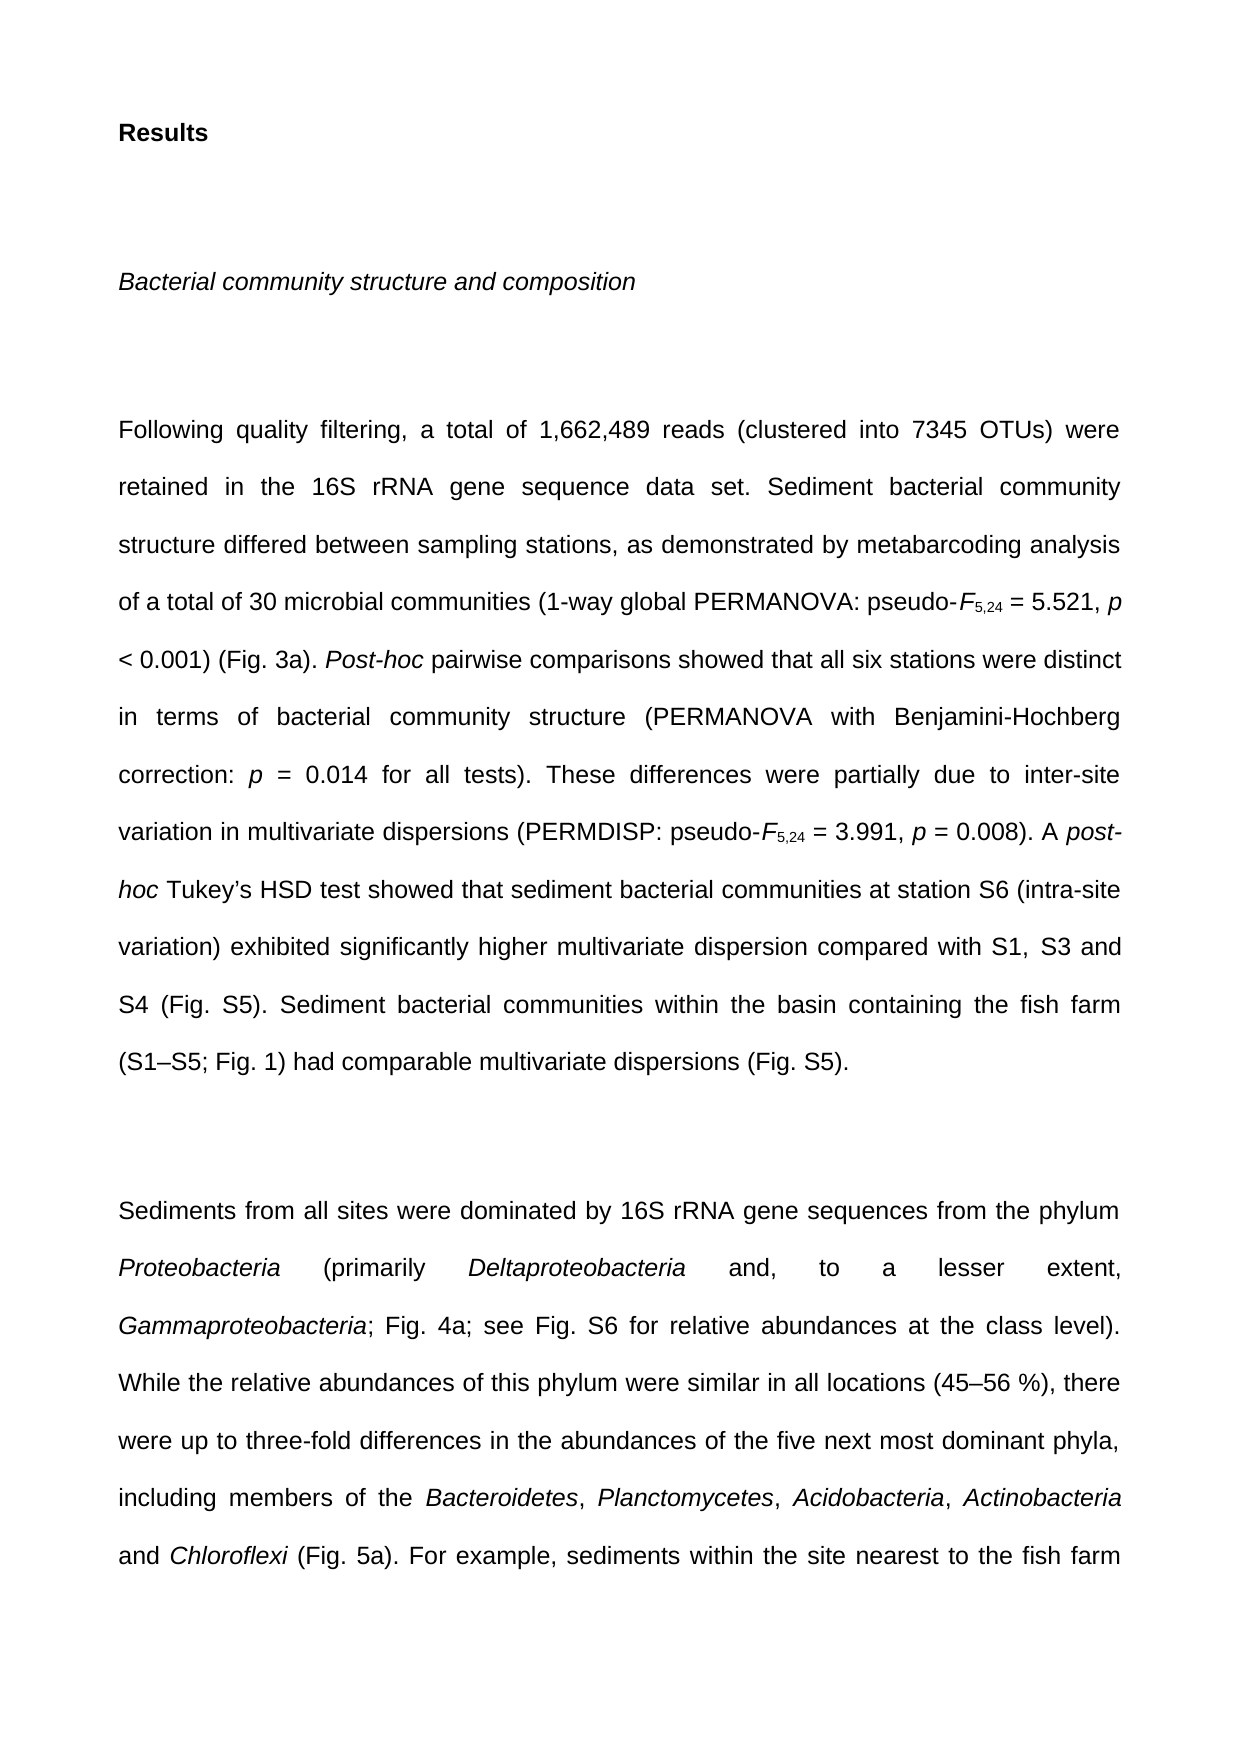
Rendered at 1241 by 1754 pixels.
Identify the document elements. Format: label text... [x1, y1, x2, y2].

text Bacterial community structure and composition [118, 266, 1122, 295]
text Results [118, 118, 1122, 147]
text Following quality filtering, a total of 1,662,489 reads (clustered into 7345 OTUs) were retained in the 16S rRNA gene sequence data set. Sediment bacterial community structure differed between sampling stations, as demonstrated by metabarcoding analysis of a total of 30 microbial communities (1-way global PERMANOVA: pseudo-F5,24 = 5.521, p < 0.001) (Fig. 3a). Post-hoc pairwise comparisons showed that all six stations were distinct in terms of bacterial community structure (PERMANOVA with Benjamini-Hochberg correction: p = 0.014 for all tests). These differences were partially due to inter-site variation in multivariate dispersions (PERMDISP: pseudo-F5,24 = 3.991, p = 0.008). A post-hoc Tukey’s HSD test showed that sediment bacterial communities at station S6 (intra-site variation) exhibited significantly higher multivariate dispersion compared with S1, S3 and S4 (Fig. S5). Sediment bacterial communities within the basin containing the fish farm (S1–S5; Fig. 1) had comparable multivariate dispersions (Fig. S5). [118, 415, 1122, 1076]
text Sediments from all sites were dominated by 16S rRNA gene sequences from the phylum Proteobacteria (primarily Deltaproteobacteria and, to a lesser extent, Gammaproteobacteria; Fig. 4a; see Fig. S6 for relative abundances at the class level). While the relative abundances of this phylum were similar in all locations (45–56 %), there were up to three-fold differences in the abundances of the five next most dominant phyla, including members of the Bacteroidetes, Planctomycetes, Acidobacteria, Actinobacteria and Chloroflexi (Fig. 5a). For example, sediments within the site nearest to the fish farm [118, 1196, 1122, 1569]
